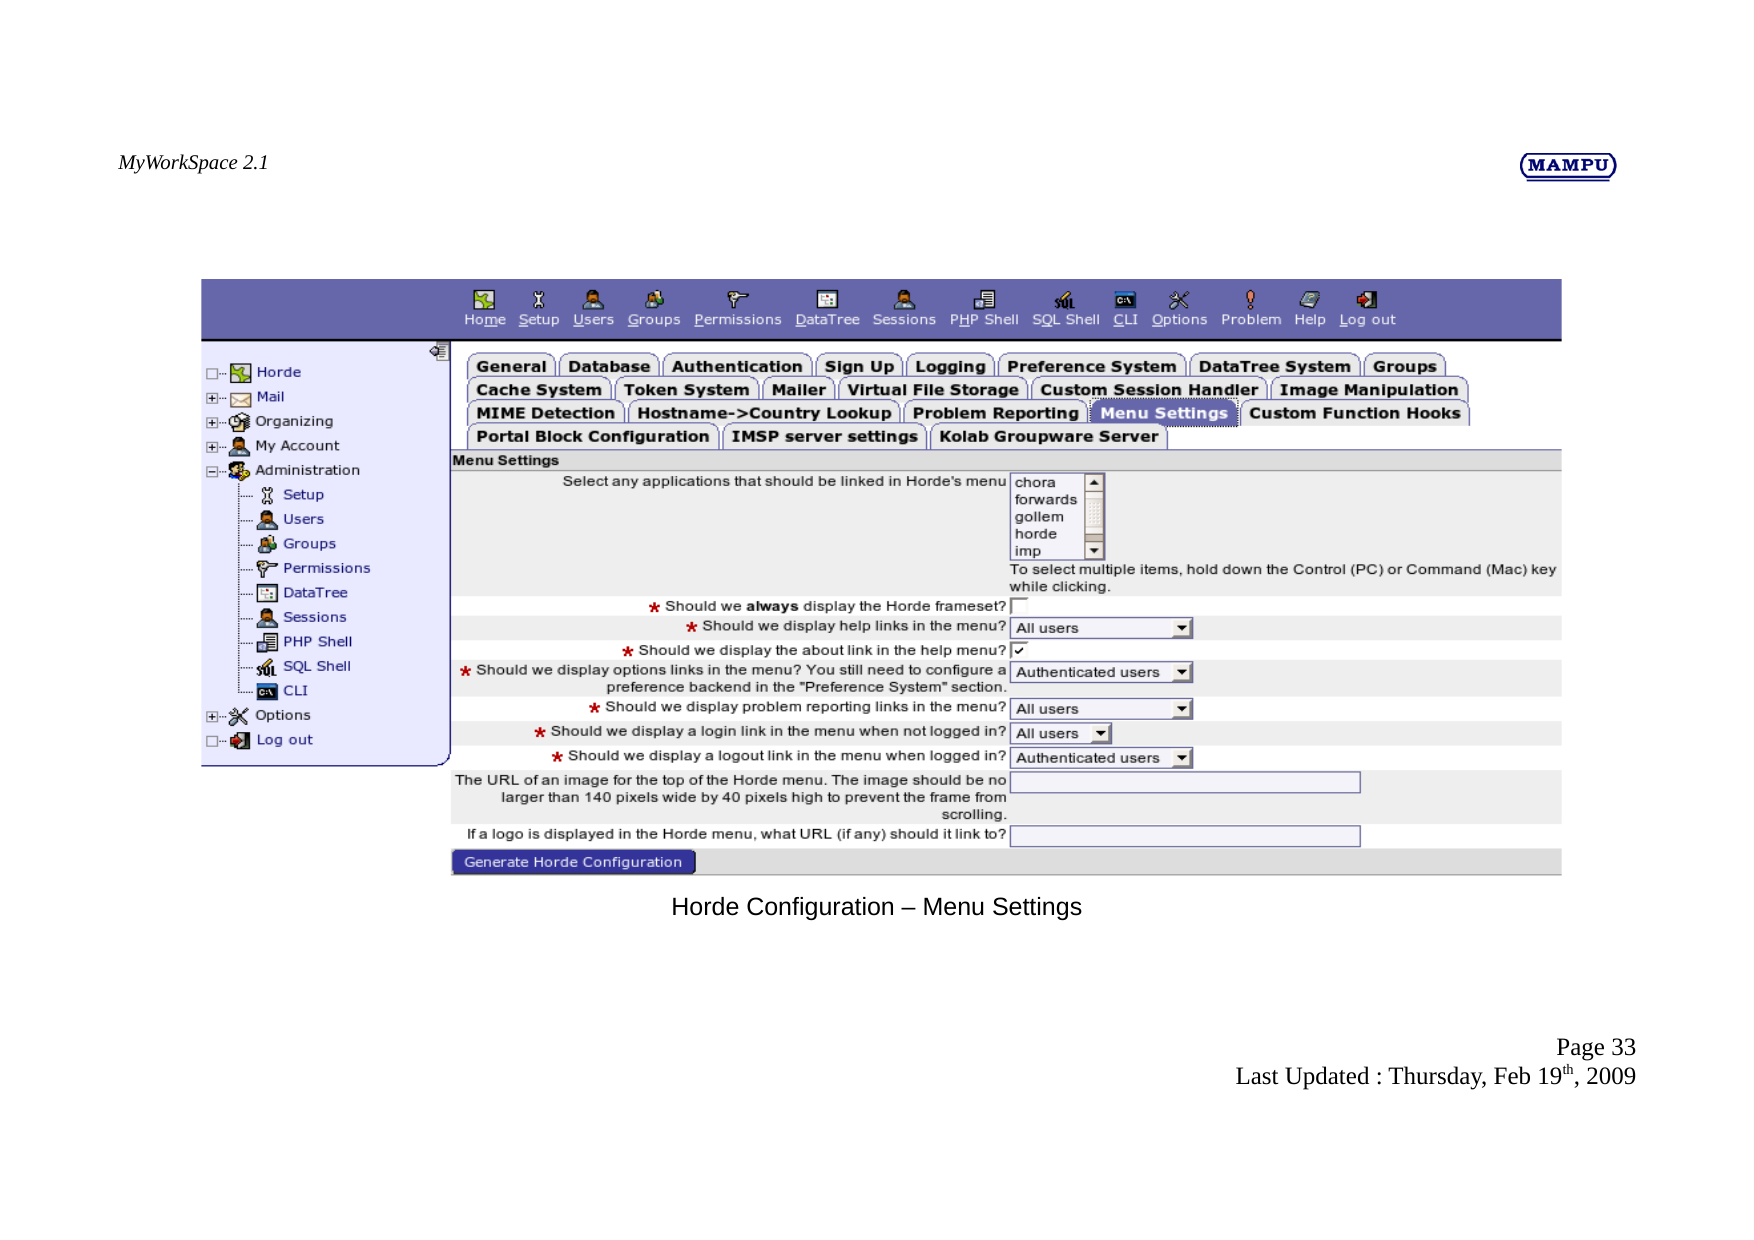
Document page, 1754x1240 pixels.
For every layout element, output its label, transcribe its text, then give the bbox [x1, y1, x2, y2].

picture [1517, 150, 1622, 183]
text Horde Configuration – Menu Settings [118, 252, 1636, 921]
picture [201, 279, 1562, 878]
